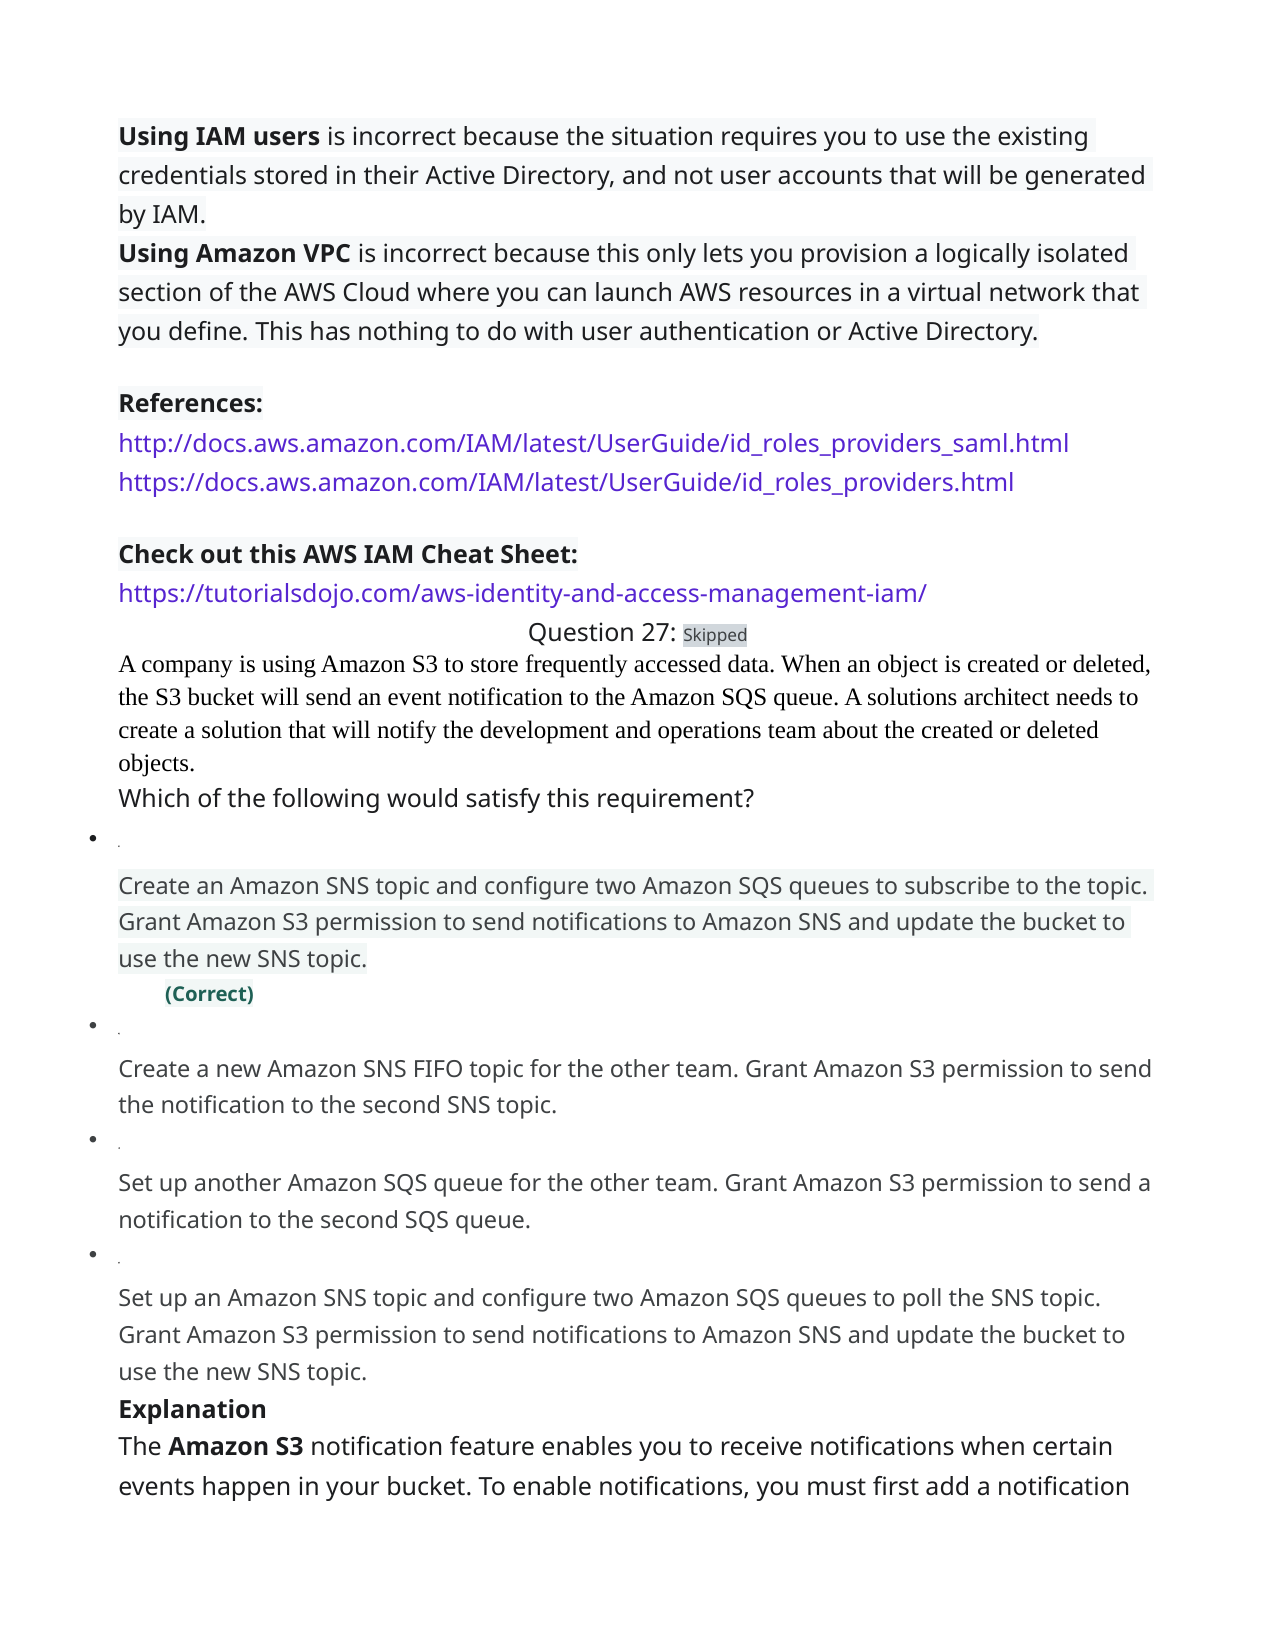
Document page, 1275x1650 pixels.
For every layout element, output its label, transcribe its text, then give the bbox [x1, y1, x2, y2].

text Using Amazon VPC is incorrect because this only lets you provision a logically isolated section of the AWS Cloud where you can launch AWS resources in a virtual network that you define. This has nothing to do with user authentication or Active Directory. [118, 236, 1157, 348]
list ​ [118, 1011, 1157, 1040]
text Using IAM users is incorrect because the situation requires you to use the existing credentials stored in their Active Directory, and not user accounts that will be generated by IAM. [118, 118, 1157, 231]
list Set up an Amazon SNS topic and configure two Amazon SQS queues to poll the SNS topic. Grant Amazon S3 permission to send notifications to Amazon SNS and update the bucket to use the new SNS topic. [118, 1281, 1157, 1387]
text Check out this AWS IAM Cheat Sheet: [118, 537, 1157, 571]
text Which of the following would satisfy this requirement? [118, 781, 1157, 815]
text The Amazon S3 notification feature enables you to receive notifications when certain events happen in your bucket. To enable notifications, you must first add a notification [118, 1429, 1157, 1502]
text https://tutorialsdojo.com/aws-identity-and-access-management-iam/ [118, 576, 1157, 610]
subtitle Explanation [118, 1392, 1157, 1426]
text Question 27: Skipped [118, 615, 1157, 649]
list Set up another Amazon SQS queue for the other team. Grant Amazon S3 permission to send a notification to the second SQS queue. [118, 1167, 1157, 1235]
list ​ [118, 820, 1157, 854]
list ​ [118, 1126, 1157, 1154]
list (Correct) [165, 979, 1157, 1007]
text References: [118, 386, 1157, 420]
list Create a new Amazon SNS FIFO topic for the other team. Grant Amazon S3 permission to send the notification to the second SNS topic. [118, 1052, 1157, 1121]
list Create an Amazon SNS topic and configure two Amazon SQS queues to subscribe to the topic. Grant Amazon S3 permission to send notifications to Amazon SNS and update the bucket to use the new SNS topic. [118, 869, 1157, 974]
text http://docs.aws.amazon.com/IAM/latest/UserGuide/id_roles_providers_saml.html [118, 425, 1157, 459]
list ​ [118, 1240, 1157, 1269]
text https://docs.aws.amazon.com/IAM/latest/UserGuide/id_roles_providers.html [118, 464, 1157, 498]
text A company is using Amazon S3 to store frequently accessed data. When an object is created or deleted, the S3 bucket will send an event notification to the Amazon SQS queue. A solutions architect needs to create a solution that will notify the development and operations team about the created or deleted objects. [118, 649, 1157, 777]
